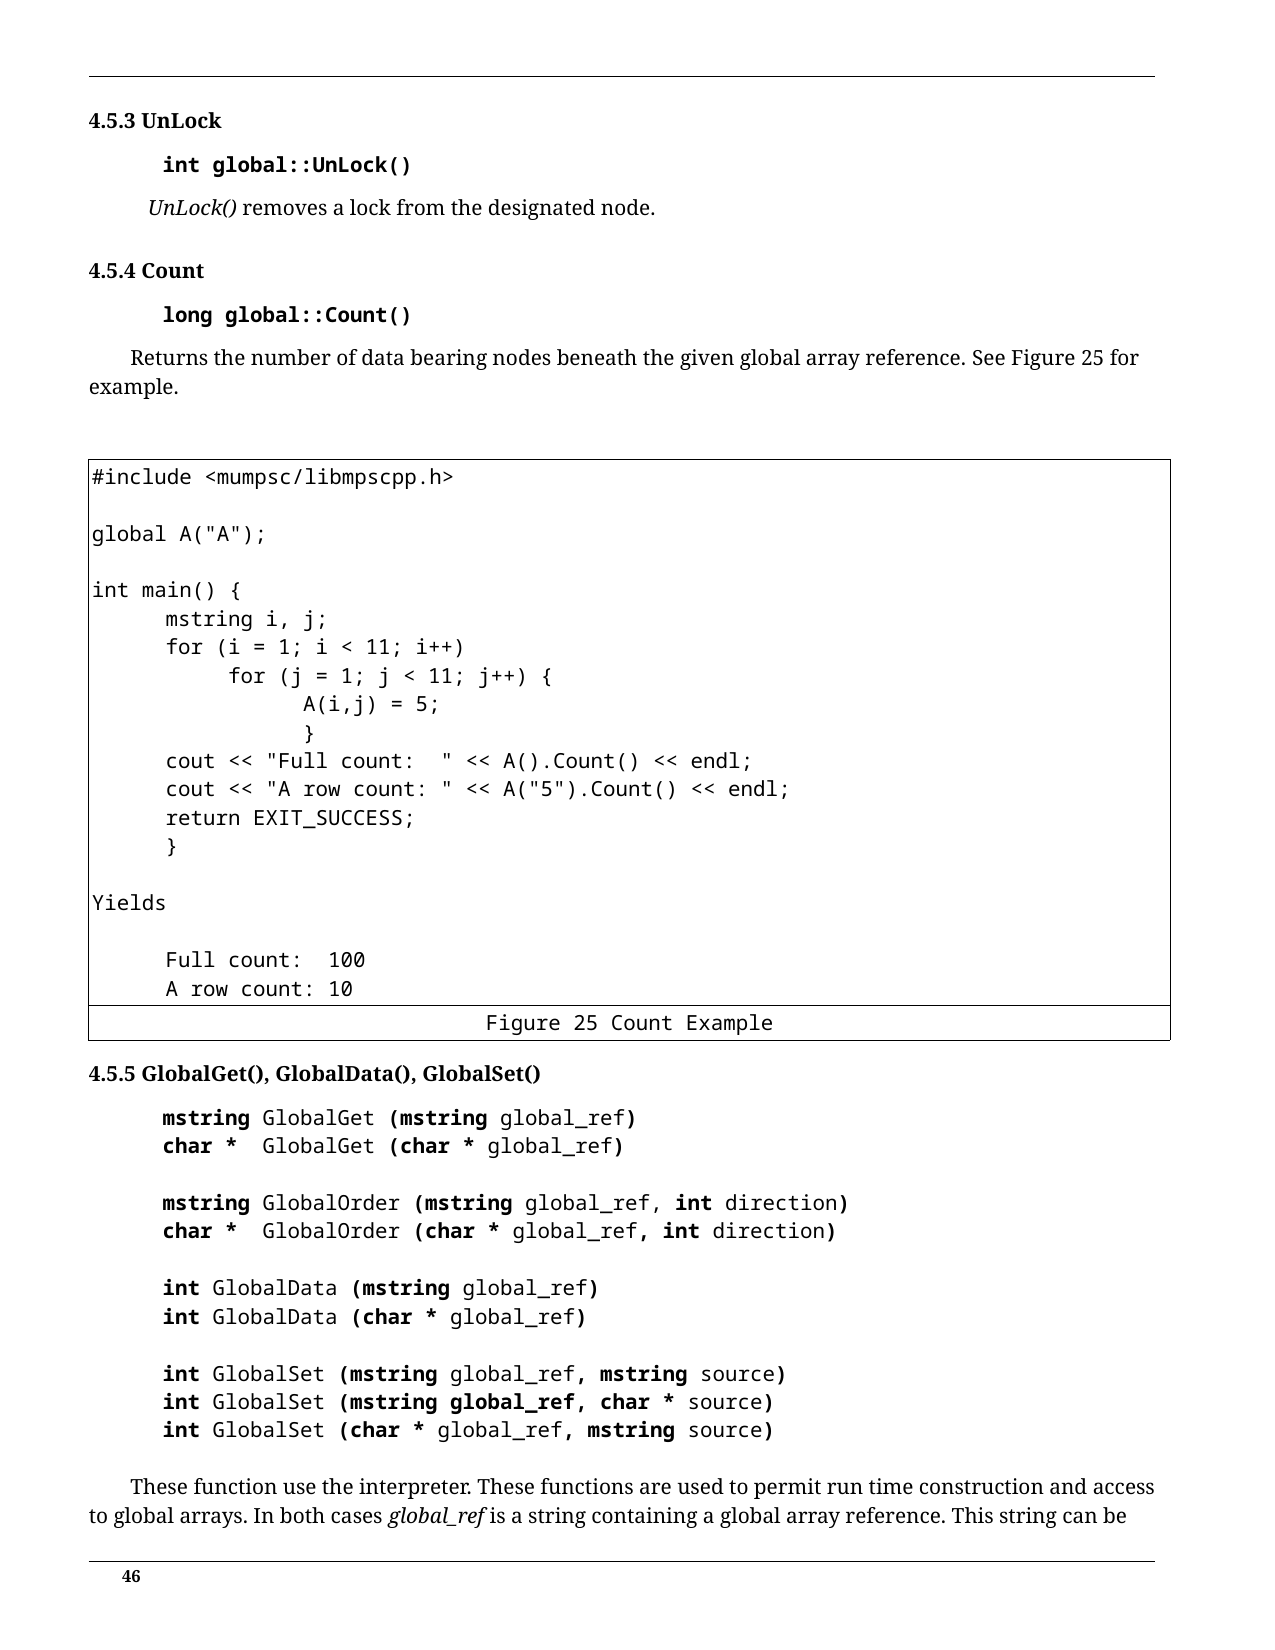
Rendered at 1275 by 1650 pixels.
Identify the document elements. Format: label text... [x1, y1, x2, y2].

text Returns the number of data bearing nodes beneath the given global array reference. See Figure 25 for example. [88, 343, 1170, 400]
subtitle Count [88, 256, 1170, 285]
table_header #include <mumpsc/libmpscpp.h> global A("A"); int main() { mstring i, j; for (i = 1; i < 11; i++) for (j = 1; j < 11; j++) { A(i,j) = 5; } cout << "Full count: " << A().Count() << endl; cout << "A row count: " << A("5").Count() << endl; return EXIT_SUCCESS; } Yields Full count: 100 A row count: 10 [89, 460, 1170, 1005]
subtitle UnLock [88, 107, 1170, 135]
text mstring GlobalOrder (mstring global_ref, int direction) char * GlobalOrder (char * global_ref, int direction) [162, 1188, 1170, 1245]
text mstring GlobalGet (mstring global_ref) char * GlobalGet (char * global_ref) [162, 1103, 1170, 1159]
text int GlobalData (mstring global_ref) int GlobalData (char * global_ref) [162, 1273, 1170, 1330]
text int global::UnLock() [162, 150, 1170, 178]
text UnLock() removes a lock from the designated node. [148, 193, 1111, 222]
text These function use the interpreter. These functions are used to permit run time construction and access to global arrays. In both cases global_ref is a string containing a global array reference. This string can be [88, 1472, 1170, 1529]
text long global::Count() [162, 300, 1170, 328]
table_cell Figure 25 Count Example [89, 1006, 1170, 1040]
text int GlobalSet (mstring global_ref, mstring source) int GlobalSet (mstring global_ref, char * source) int GlobalSet (char * global_ref, mstring source) [162, 1359, 1170, 1444]
subtitle GlobalGet(), GlobalData(), GlobalSet() [88, 1059, 1170, 1088]
